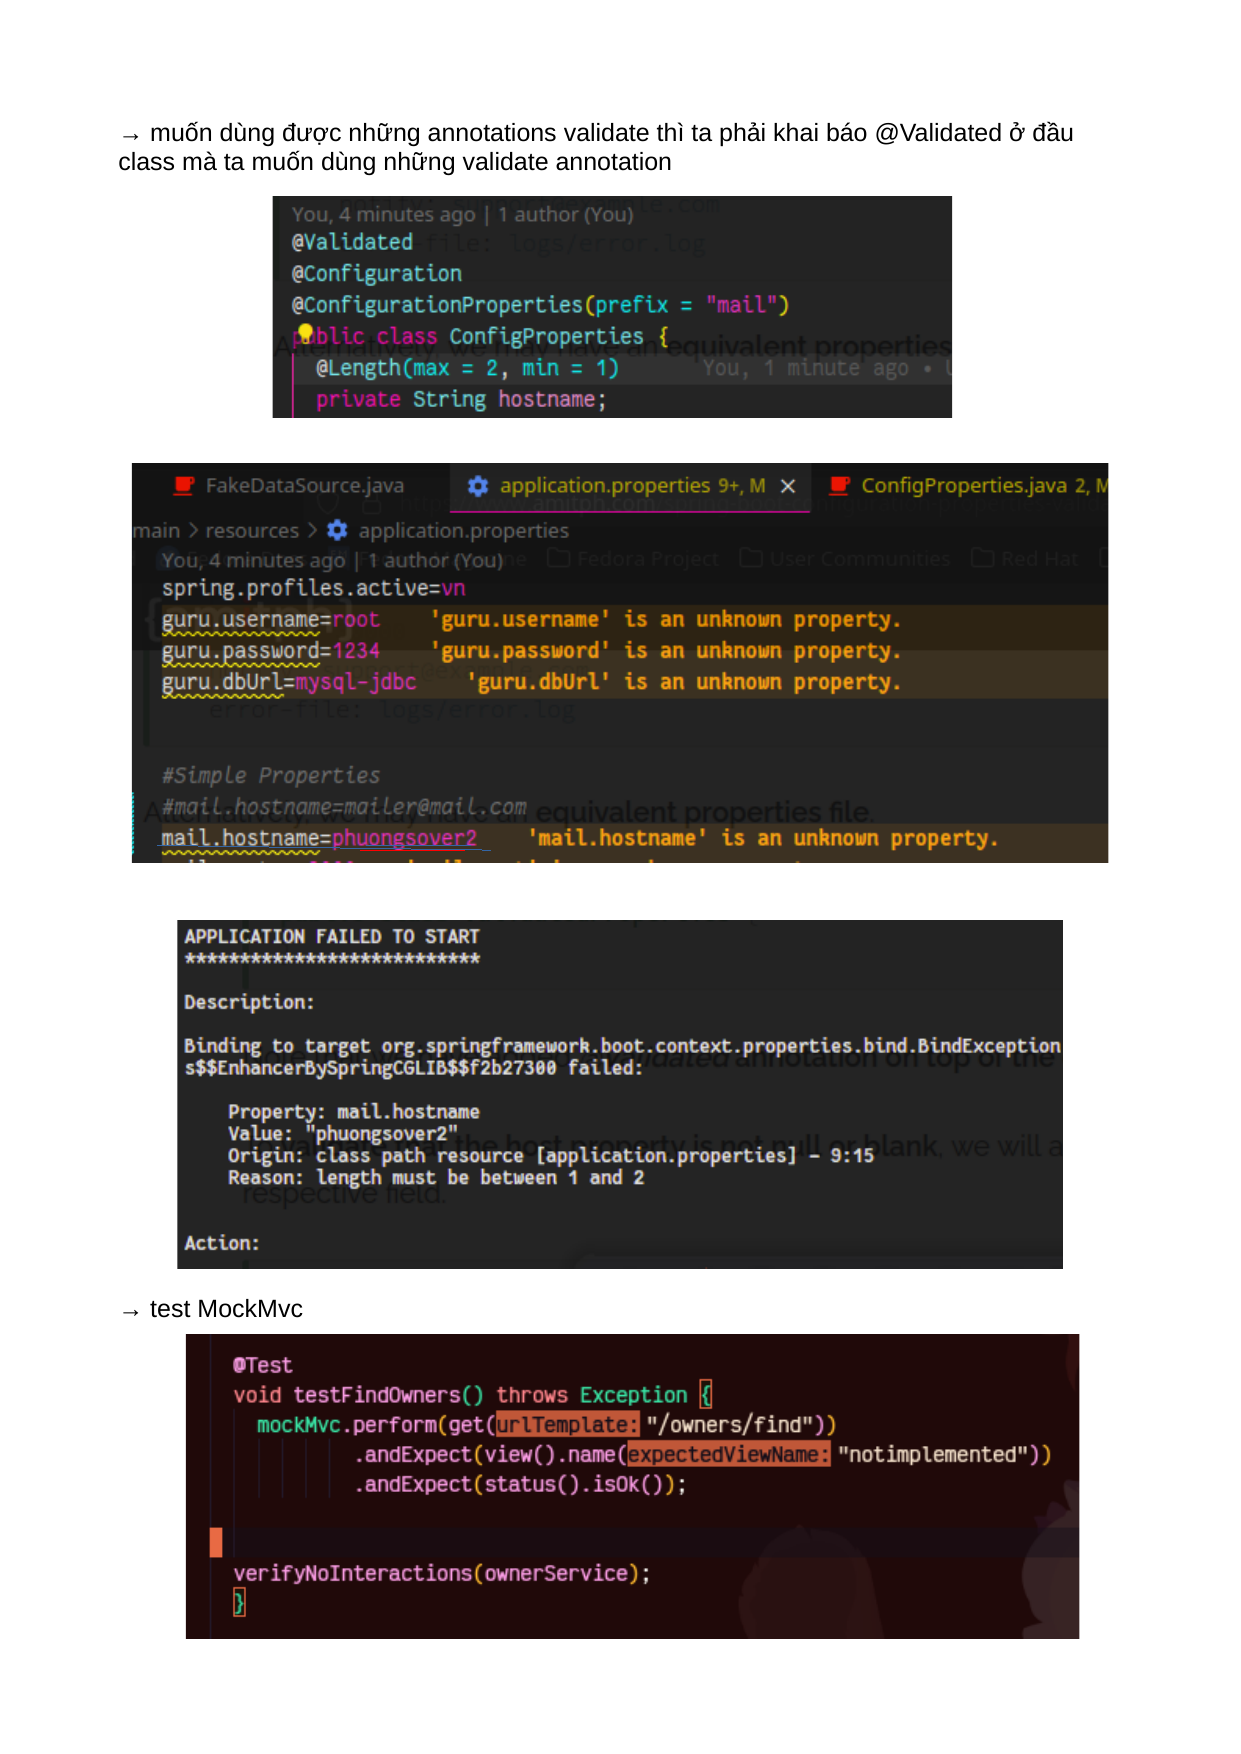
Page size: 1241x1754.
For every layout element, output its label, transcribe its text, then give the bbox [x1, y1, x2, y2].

picture [272, 196, 953, 418]
picture [131, 463, 1109, 863]
text → test MockMvc [118, 1294, 1122, 1323]
picture [185, 1334, 1080, 1639]
picture [177, 920, 1063, 1269]
text → muốn dùng được những annotations validate thì ta phải khai báo @Validated ở đầu class mà ta muốn dùng những validate annotation [118, 118, 1122, 176]
